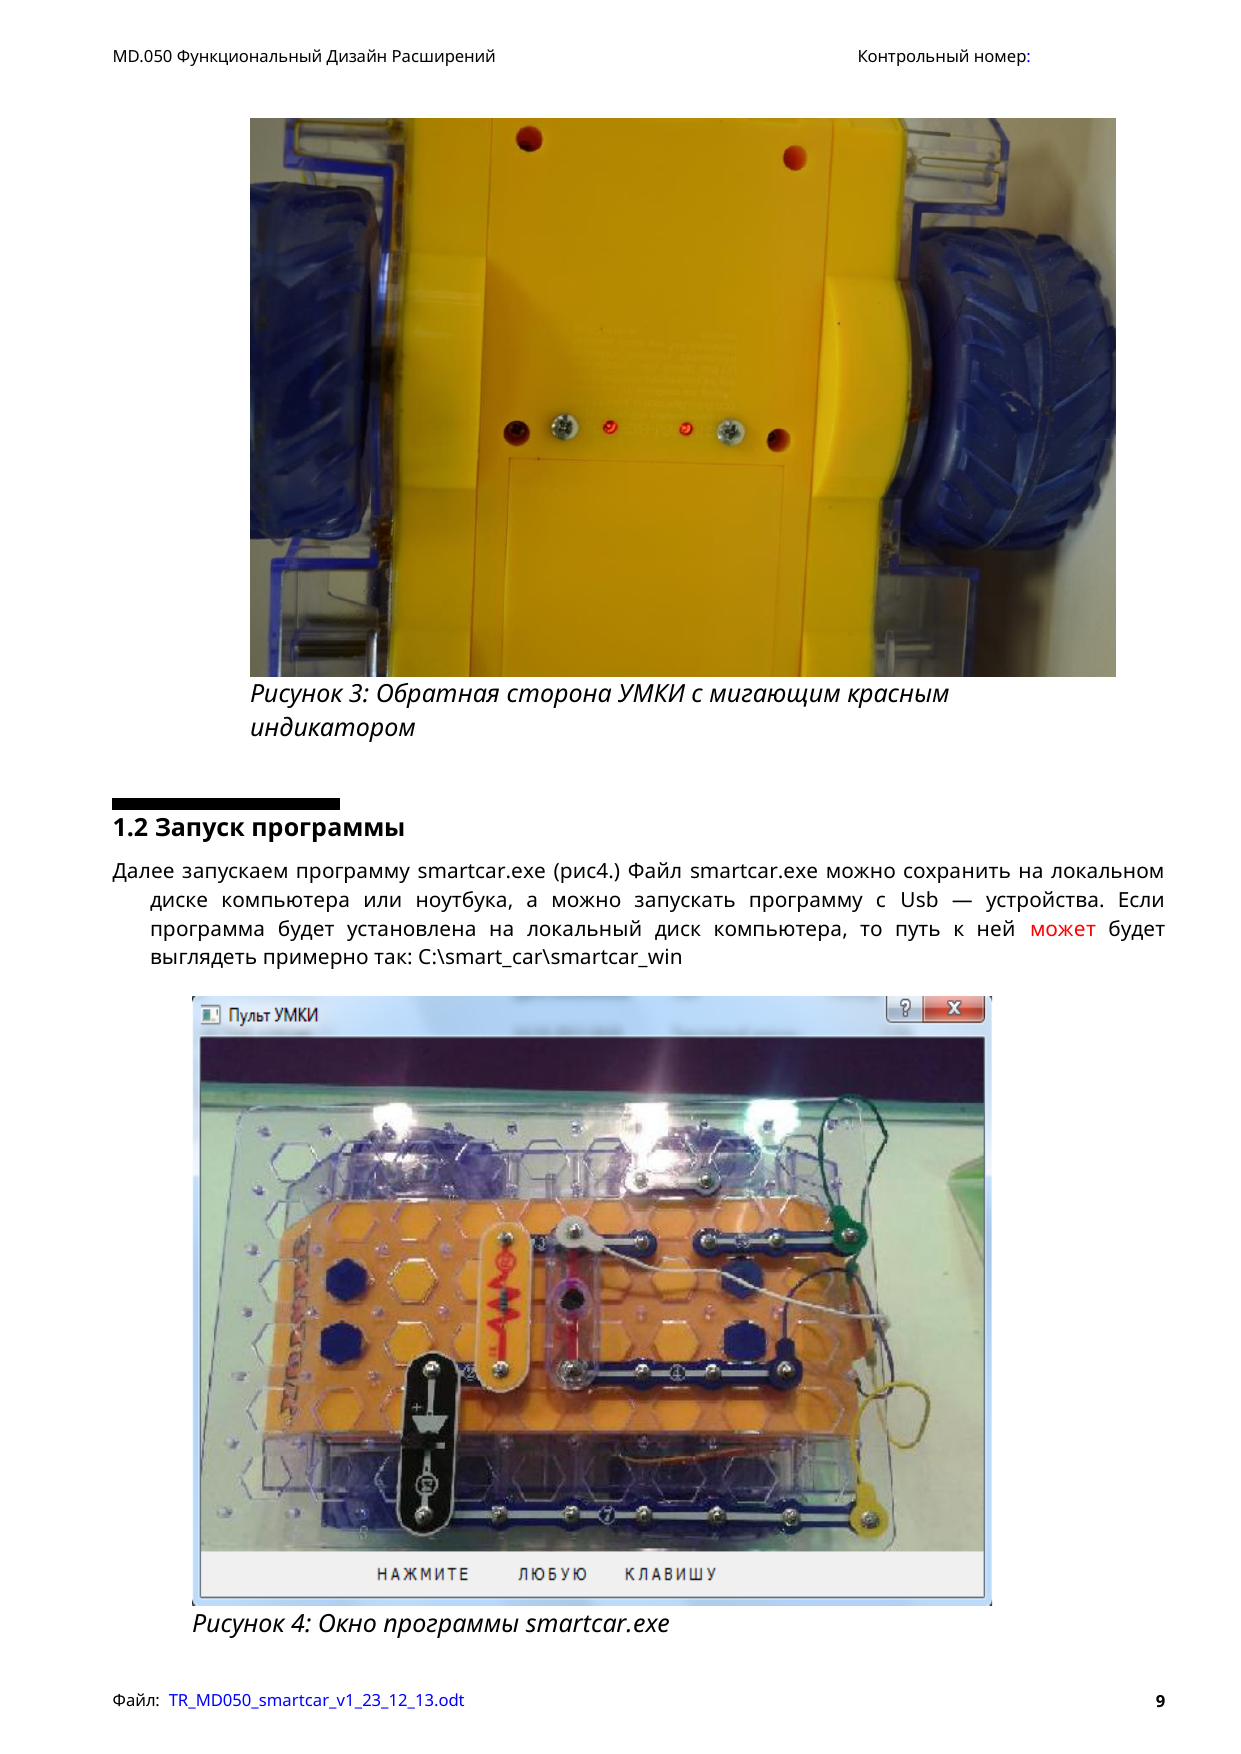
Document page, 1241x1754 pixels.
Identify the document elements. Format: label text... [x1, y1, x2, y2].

text Рисунок 3: Обратная сторона УМКИ с мигающим красным индикатором [250, 677, 1116, 744]
text Рисунок 4: Окно программы smartcar.exe [192, 1606, 992, 1639]
subtitle 1.2 Запуск программы [112, 810, 1165, 844]
picture [192, 996, 993, 1606]
picture [250, 118, 1116, 677]
text Далее запускаем программу smartcar.exe (рис4.) Файл smartcar.exe можно сохранить на локальном диске компьютера или ноутбука, а можно запускать программу с Usb — устройства. Если программа будет установлена на локальный диск компьютера, то путь к ней может будет выглядеть примерно так: C:\smart_car\smartcar_win [112, 856, 1165, 971]
